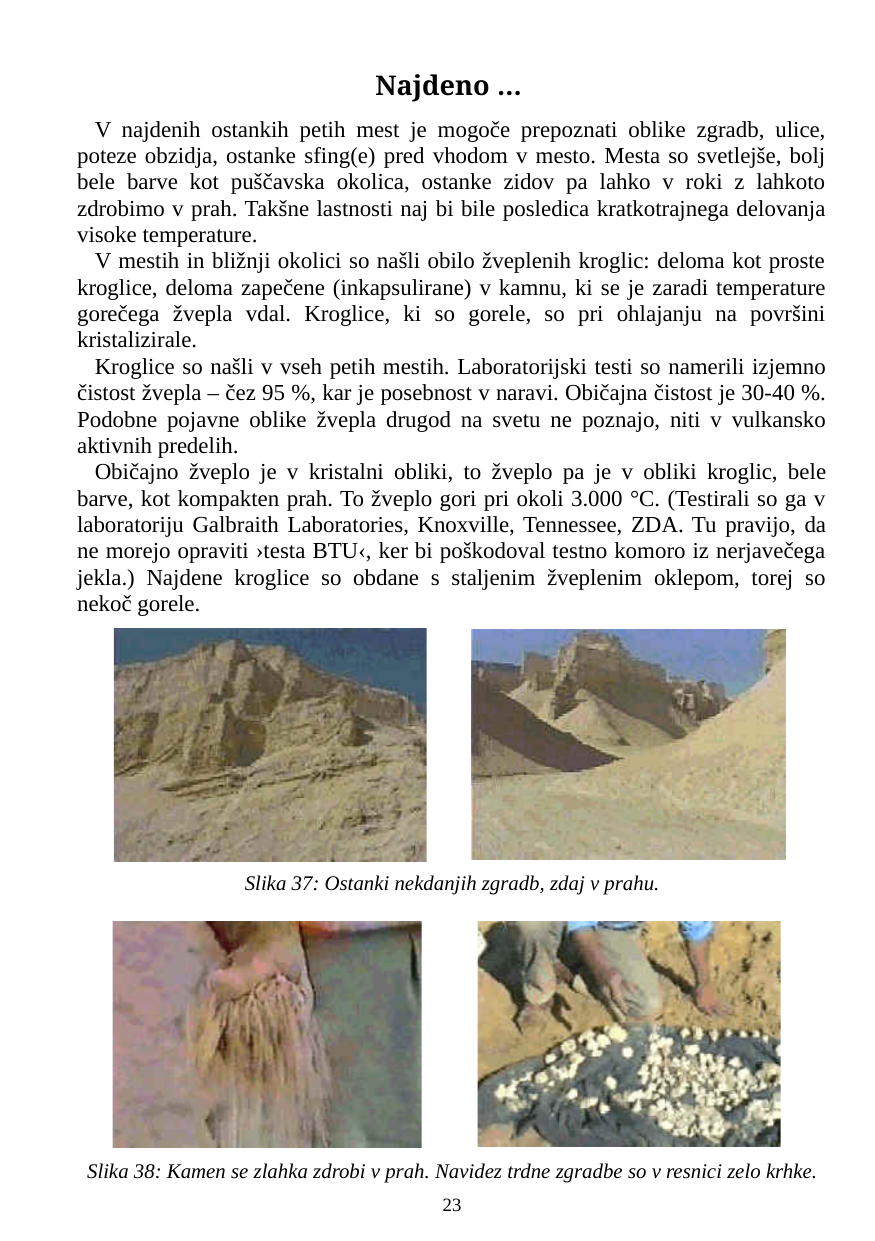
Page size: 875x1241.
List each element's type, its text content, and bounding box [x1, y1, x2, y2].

picture [113, 628, 427, 862]
subtitle Najdeno … [77, 66, 827, 103]
text Običajno žveplo je v kristalni obliki, to žveplo pa je v obliki kroglic, bele barve, kot kompakten prah. To žveplo gori pri okoli 3.000 °C. (Testirali so ga v laboratoriju Galbraith Laboratories, Knoxville, Tennessee, ZDA. Tu pravijo, da ne morejo opraviti ›testa BTU‹, ker bi poškodoval testno komoro iz nerjavečega jekla.) Najdene kroglice so obdane s staljenim žveplenim oklepom, torej so nekoč gorele. [77, 458, 827, 616]
text V najdenih ostankih petih mest je mogoče prepoznati oblike zgradb, ulice, poteze obzidja, ostanke sfing(e) pred vhodom v mesto. Mesta so svetlejše, bolj bele barve kot puščavska okolica, ostanke zidov pa lahko v roki z lahkoto zdrobimo v prah. Takšne lastnosti naj bi bile posledica kratkotrajnega delovanja visoke temperature. [77, 116, 827, 247]
text Slika 38: Kamen se zlahka zdrobi v prah. Navidez trdne zgradbe so v resnici zelo krhke. [81, 919, 823, 1183]
text Kroglice so našli v vseh petih mestih. Laboratorijski testi so namerili izjemno čistost žvepla – čez 95 %, kar je posebnost v naravi. Običajna čistost je 30-40 %. Podobne pojavne oblike žvepla drugod na svetu ne poznajo, niti v vulkansko aktivnih predelih. [77, 353, 827, 458]
picture [471, 629, 786, 860]
picture [112, 921, 422, 1148]
text V mestih in bližnji okolici so našli obilo žveplenih kroglic: deloma kot proste kroglice, deloma zapečene (inkapsulirane) v kamnu, ki se je zaradi temperature gorečega žvepla vdal. Kroglice, ki so gorele, so pri ohlajanju na površini kristalizirale. [77, 247, 827, 353]
picture [477, 921, 781, 1147]
text Slika 37: Ostanki nekdanjih zgradb, zdaj v prahu. [87, 628, 817, 895]
